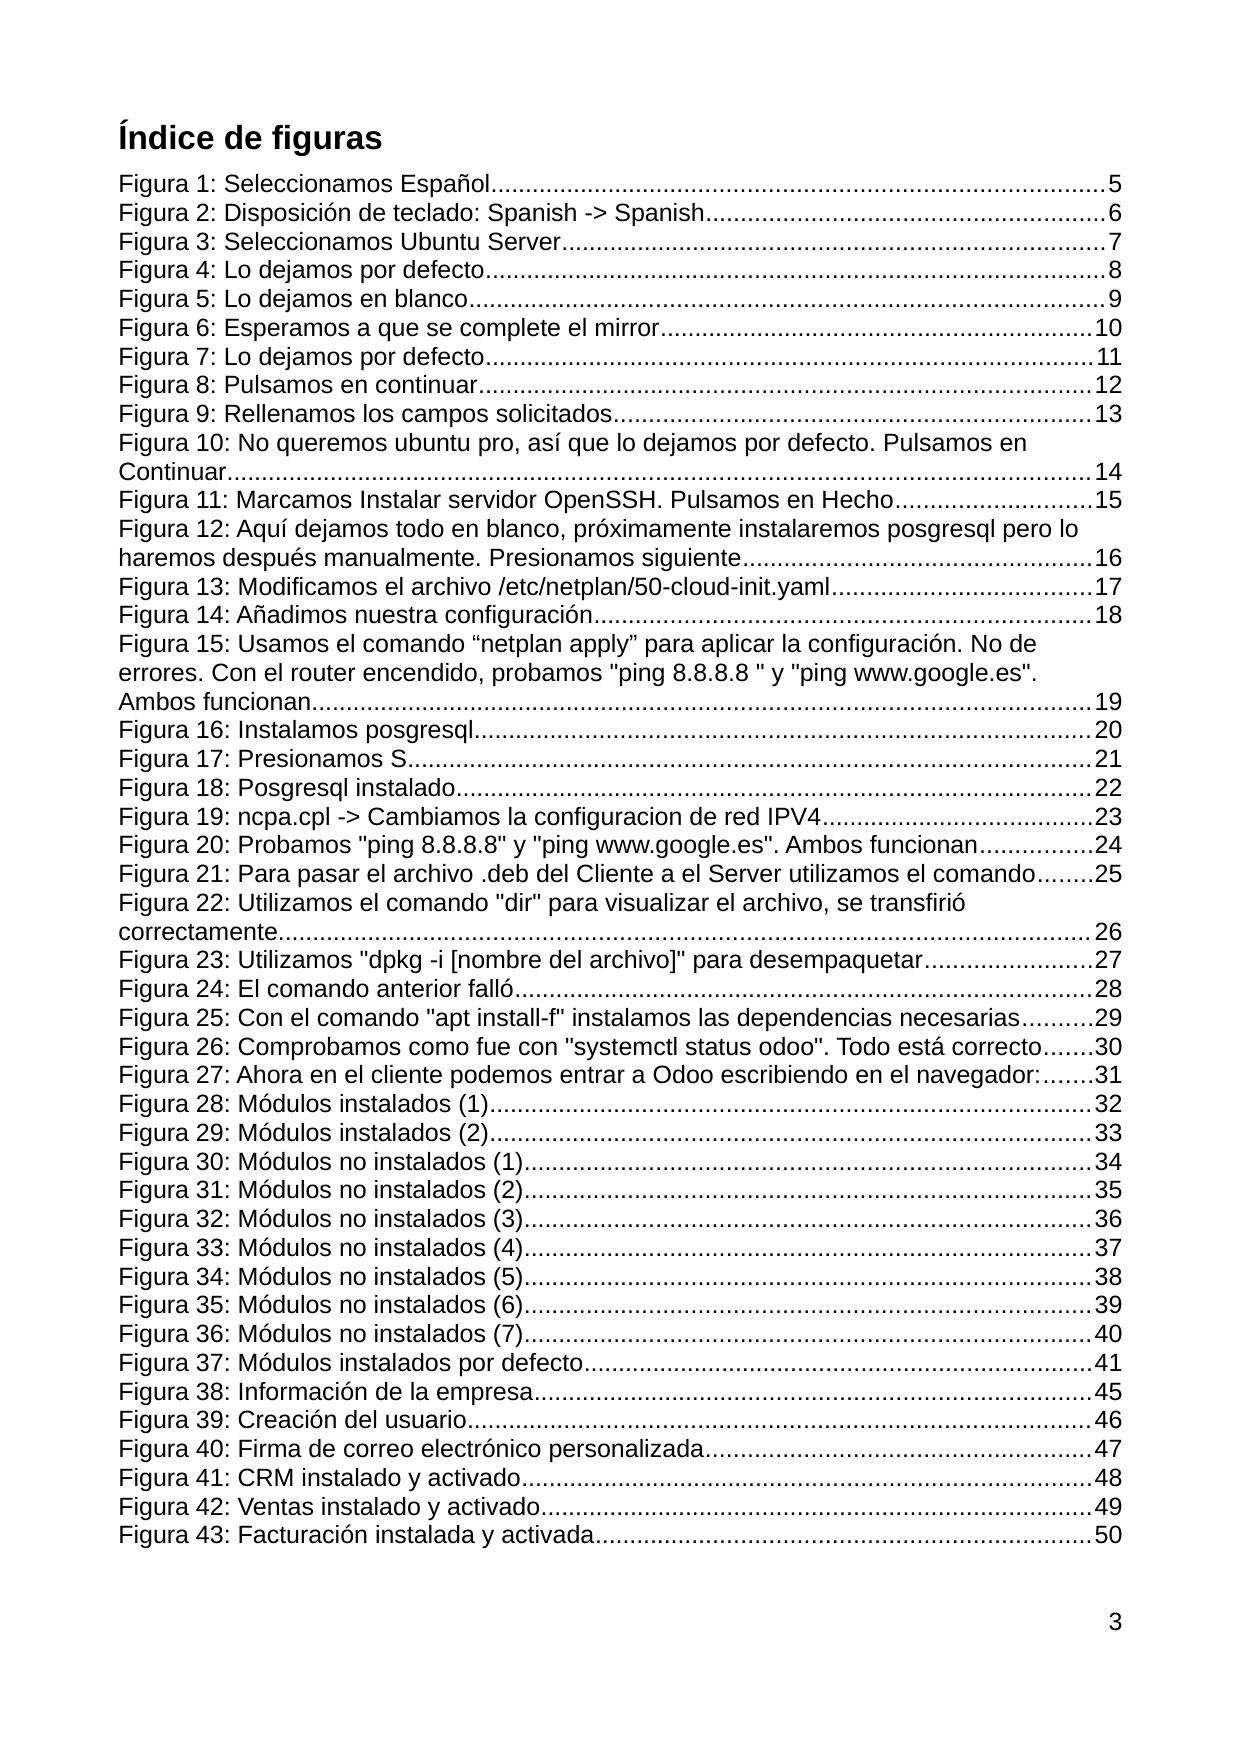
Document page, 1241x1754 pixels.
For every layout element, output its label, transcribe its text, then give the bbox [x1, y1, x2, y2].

text Figura 34: Módulos no instalados (5) 38 [118, 1262, 1122, 1290]
text Figura 39: Creación del usuario 46 [118, 1405, 1122, 1434]
text Figura 26: Comprobamos como fue con "systemctl status odoo". Todo está correcto 30 [118, 1032, 1122, 1060]
text Figura 17: Presionamos S 21 [118, 744, 1122, 773]
text Figura 6: Esperamos a que se complete el mirror 10 [118, 313, 1122, 342]
text Figura 30: Módulos no instalados (1) 34 [118, 1147, 1122, 1175]
text Figura 8: Pulsamos en continuar 12 [118, 370, 1122, 399]
text Figura 31: Módulos no instalados (2) 35 [118, 1175, 1122, 1204]
text Figura 7: Lo dejamos por defecto 11 [118, 342, 1122, 370]
text Figura 22: Utilizamos el comando "dir" para visualizar el archivo, se transfirió correctamente 26 [118, 888, 1122, 945]
text Figura 10: No queremos ubuntu pro, así que lo dejamos por defecto. Pulsamos en Continuar 14 [118, 428, 1122, 485]
text Figura 42: Ventas instalado y activado 49 [118, 1492, 1122, 1520]
text Figura 40: Firma de correo electrónico personalizada 47 [118, 1434, 1122, 1463]
text Figura 11: Marcamos Instalar servidor OpenSSH. Pulsamos en Hecho 15 [118, 485, 1122, 514]
text Figura 29: Módulos instalados (2) 33 [118, 1118, 1122, 1147]
text Figura 35: Módulos no instalados (6) 39 [118, 1290, 1122, 1319]
text Figura 24: El comando anterior falló 28 [118, 974, 1122, 1003]
text Figura 12: Aquí dejamos todo en blanco, próximamente instalaremos posgresql pero lo haremos después manualmente. Presionamos siguiente 16 [118, 514, 1122, 572]
text Figura 5: Lo dejamos en blanco 9 [118, 284, 1122, 313]
text Figura 38: Información de la empresa 45 [118, 1377, 1122, 1405]
text Figura 41: CRM instalado y activado 48 [118, 1463, 1122, 1492]
text Figura 16: Instalamos posgresql 20 [118, 715, 1122, 744]
text Figura 43: Facturación instalada y activada 50 [118, 1520, 1122, 1549]
text Figura 27: Ahora en el cliente podemos entrar a Odoo escribiendo en el navegador: 31 [118, 1060, 1122, 1089]
text Figura 9: Rellenamos los campos solicitados 13 [118, 399, 1122, 428]
text Figura 18: Posgresql instalado 22 [118, 773, 1122, 802]
text Figura 25: Con el comando "apt install-f" instalamos las dependencias necesarias 29 [118, 1003, 1122, 1032]
text Figura 1: Seleccionamos Español 5 [118, 169, 1122, 198]
text Figura 32: Módulos no instalados (3) 36 [118, 1204, 1122, 1233]
text Figura 37: Módulos instalados por defecto 41 [118, 1348, 1122, 1377]
text Figura 4: Lo dejamos por defecto 8 [118, 255, 1122, 284]
text Figura 20: Probamos "ping 8.8.8.8" y "ping www.google.es". Ambos funcionan 24 [118, 830, 1122, 859]
text Figura 21: Para pasar el archivo .deb del Cliente a el Server utilizamos el comando 25 [118, 859, 1122, 888]
text Figura 15: Usamos el comando “netplan apply” para aplicar la configuración. No de errores. Con el router encendido, probamos "ping 8.8.8.8 " y "ping www.google.es". Ambos funcionan 19 [118, 629, 1122, 715]
text Figura 19: ncpa.cpl -> Cambiamos la configuracion de red IPV4 23 [118, 802, 1122, 830]
text Figura 33: Módulos no instalados (4) 37 [118, 1233, 1122, 1262]
text Figura 3: Seleccionamos Ubuntu Server 7 [118, 227, 1122, 255]
text Figura 2: Disposición de teclado: Spanish -> Spanish 6 [118, 198, 1122, 227]
text Figura 14: Añadimos nuestra configuración 18 [118, 600, 1122, 629]
text Figura 13: Modificamos el archivo /etc/netplan/50-cloud-init.yaml 17 [118, 572, 1122, 600]
text Figura 23: Utilizamos "dpkg -i [nombre del archivo]" para desempaquetar 27 [118, 945, 1122, 974]
text Figura 28: Módulos instalados (1) 32 [118, 1089, 1122, 1118]
text Figura 36: Módulos no instalados (7) 40 [118, 1319, 1122, 1348]
subtitle Índice de figuras [118, 118, 1122, 157]
